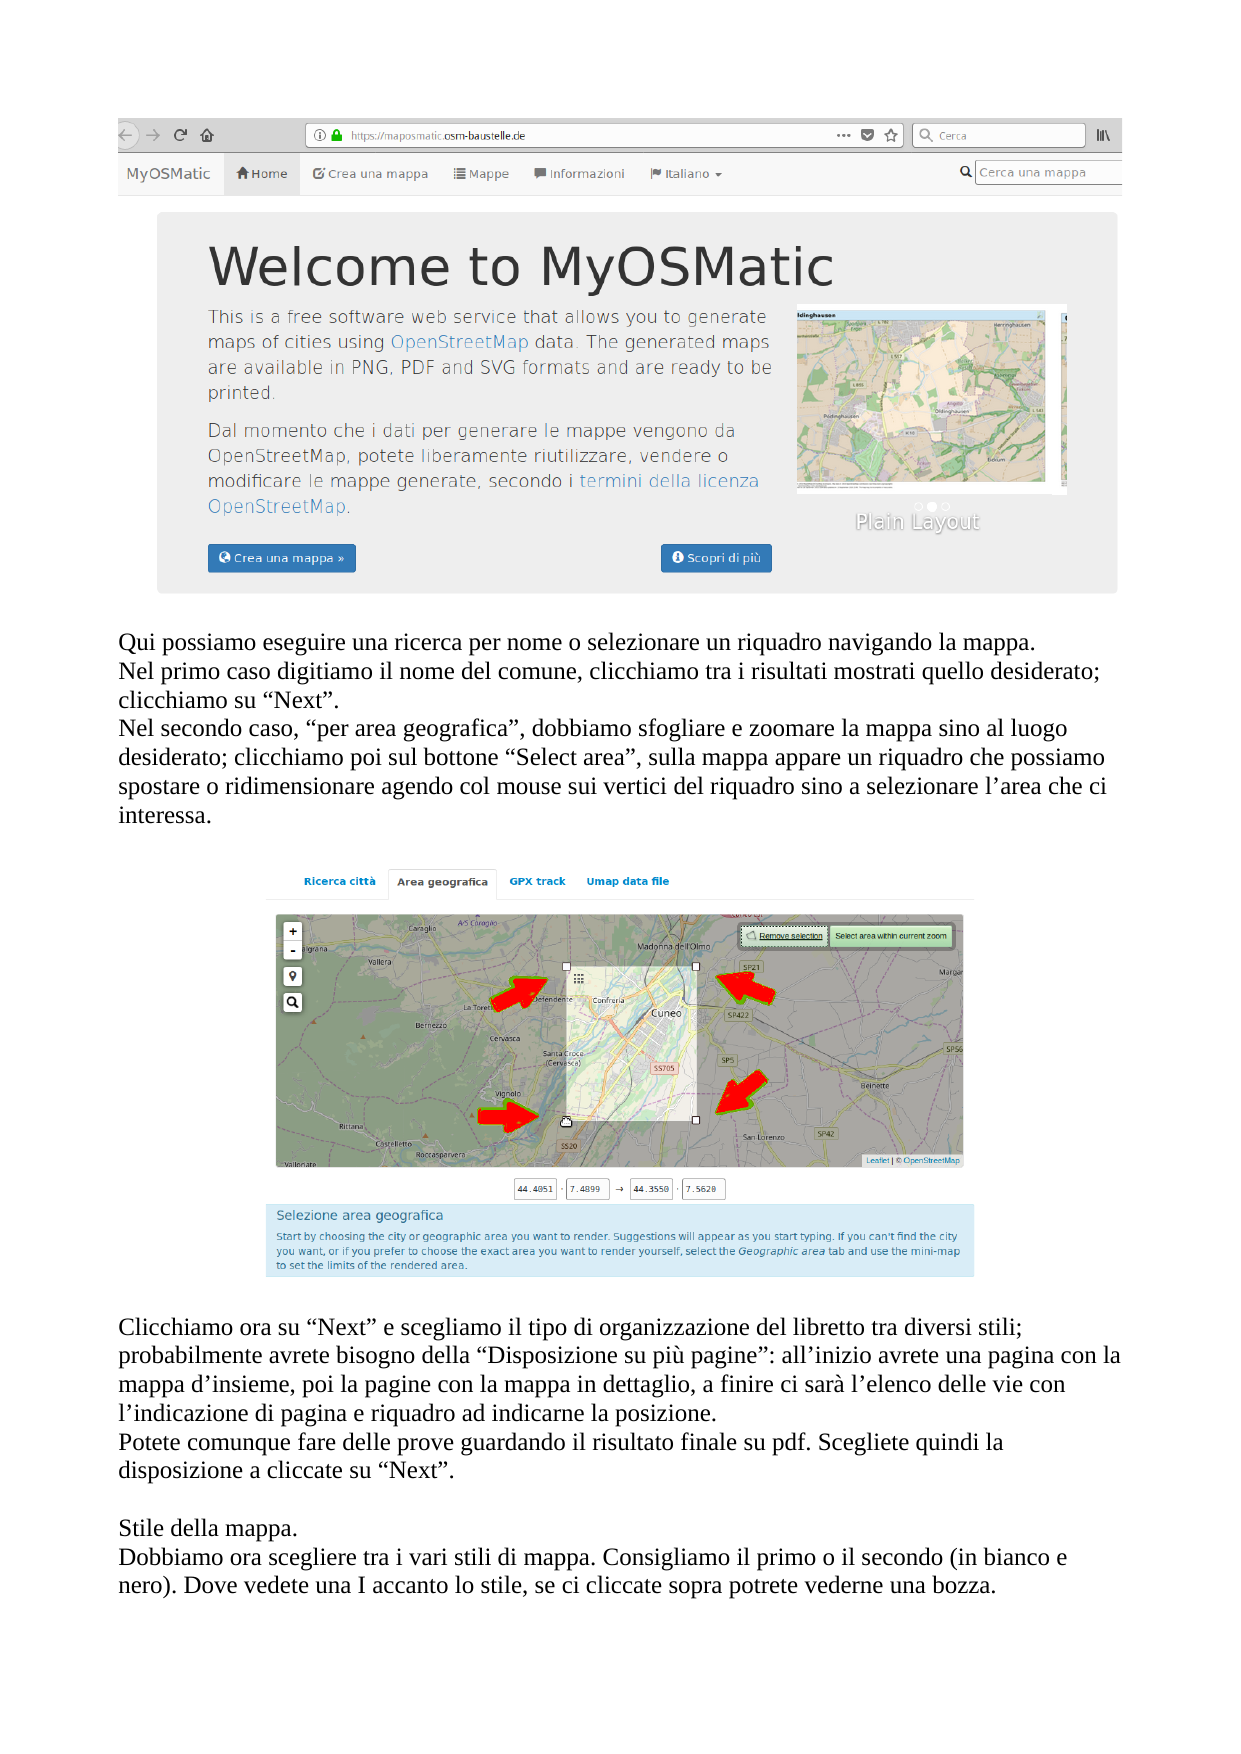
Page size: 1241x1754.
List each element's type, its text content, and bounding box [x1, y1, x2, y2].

text Stile della mappa. [118, 1513, 1122, 1542]
text Nel secondo caso, “per area geografica”, dobbiamo sfogliare e zoomare la mappa sino al luogo desiderato; clicchiamo poi sul bottone “Select area”, sulla mappa appare un riquadro che possiamo spostare o ridimensionare agendo col mouse sui vertici del riquadro sino a selezionare l’area che ci interessa. [118, 713, 1122, 828]
text Nel primo caso digitiamo il nome del comune, clicchiamo tra i risultati mostrati quello desiderato; clicchiamo su “Next”. [118, 656, 1122, 713]
text Qui possiamo eseguire una ricerca per nome o selezionare un riquadro navigando la mappa. [118, 627, 1122, 656]
picture [118, 118, 1123, 599]
text Dobbiamo ora scegliere tra i vari stili di mappa. Consigliamo il primo o il secondo (in bianco e nero). Dove vedete una I accanto lo stile, se ci cliccate sopra potrete vederne una bozza. [118, 1542, 1122, 1599]
text Clicchiamo ora su “Next” e scegliamo il tipo di organizzazione del libretto tra diversi stili; probabilmente avrete bisogno della “Disposizione su più pagine”: all’inizio avrete una pagina con la mappa d’insieme, poi la pagine con la mappa in dettaglio, a finire ci sarà l’elenco delle vie con l’indicazione di pagina e riquadro ad indicarne la posizione. [118, 1312, 1122, 1427]
picture [265, 857, 975, 1284]
text Potete comunque fare delle prove guardando il risultato finale su pdf. Scegliete quindi la disposizione a cliccate su “Next”. [118, 1427, 1122, 1484]
